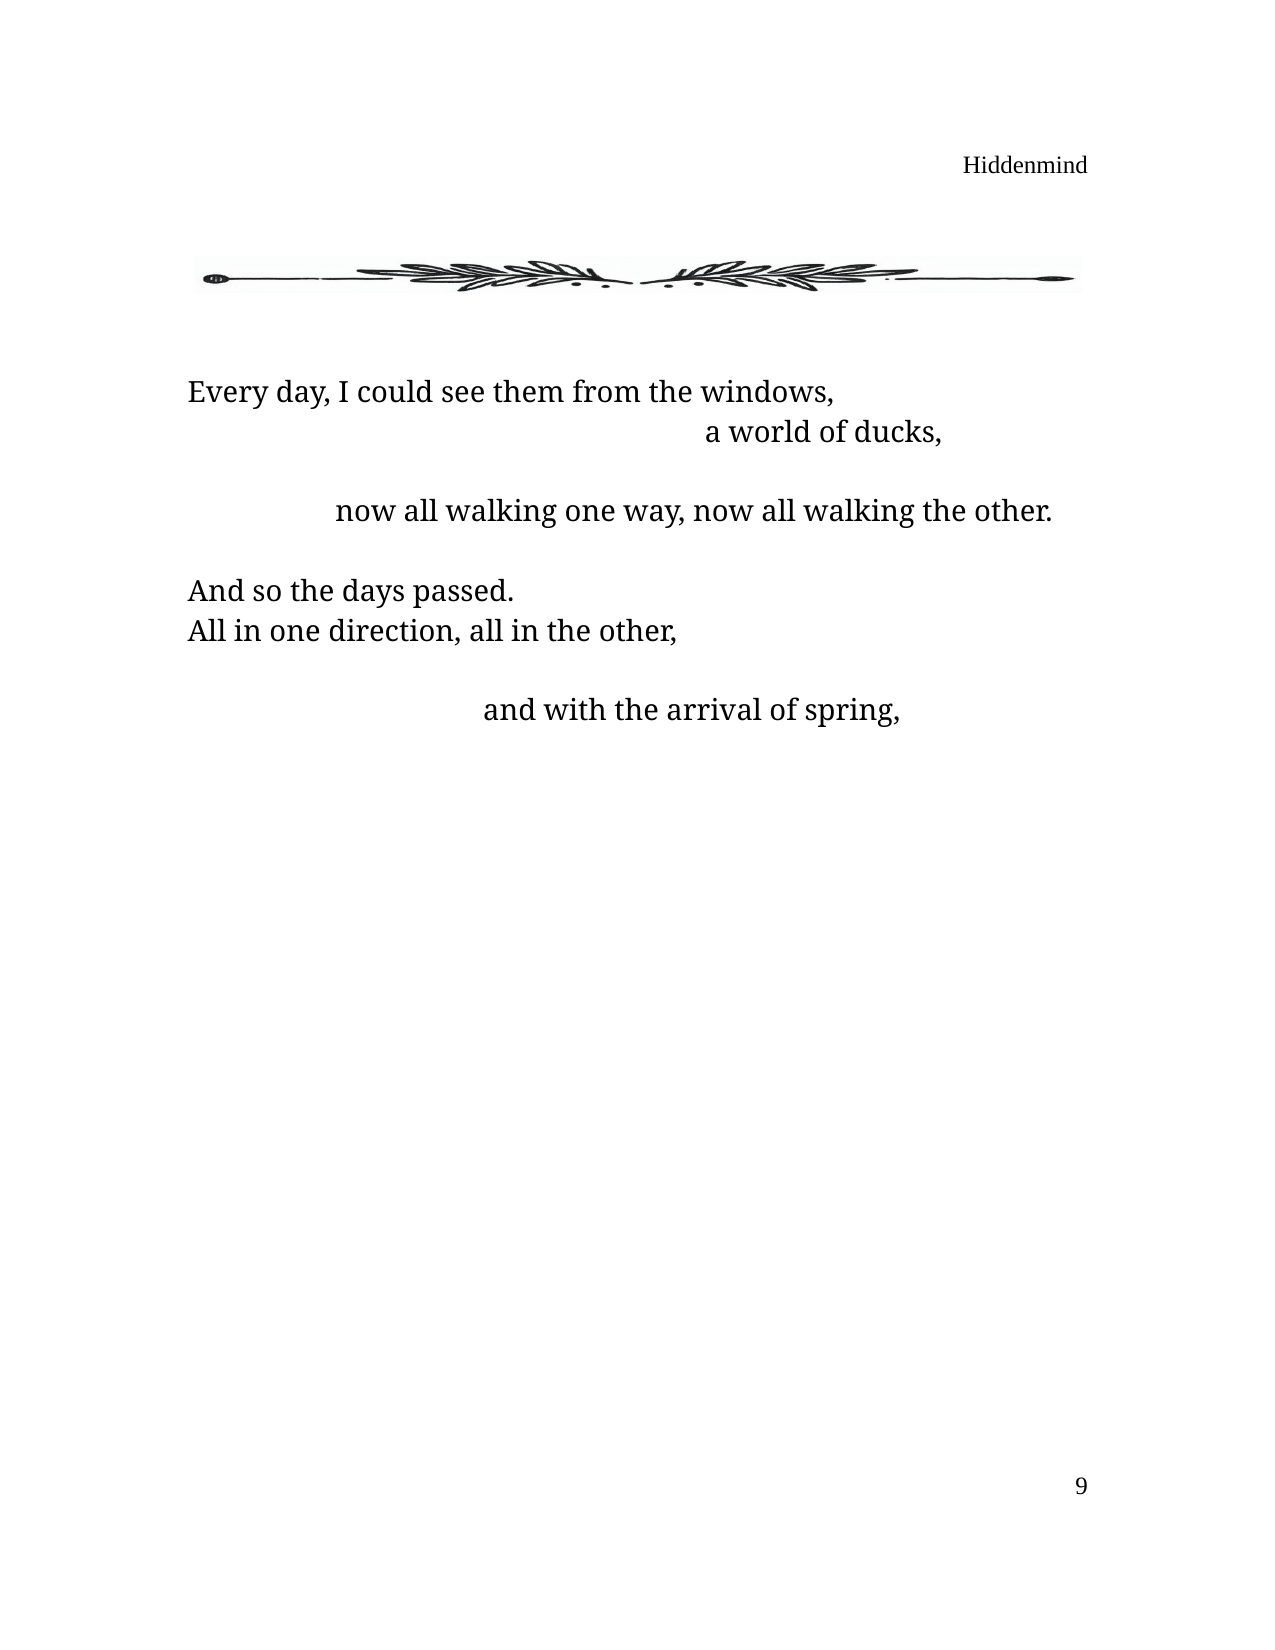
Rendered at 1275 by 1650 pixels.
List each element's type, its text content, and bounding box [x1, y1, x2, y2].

text and with the arrival of spring, [187, 689, 1087, 729]
picture [193, 256, 1083, 293]
text a world of ducks, [187, 411, 1087, 451]
text And so the days passed. [187, 570, 1087, 610]
text now all walking one way, now all walking the other. [187, 491, 1087, 530]
text All in one direction, all in the other, [187, 610, 1087, 649]
text Every day, I could see them from the windows, [187, 372, 1087, 411]
